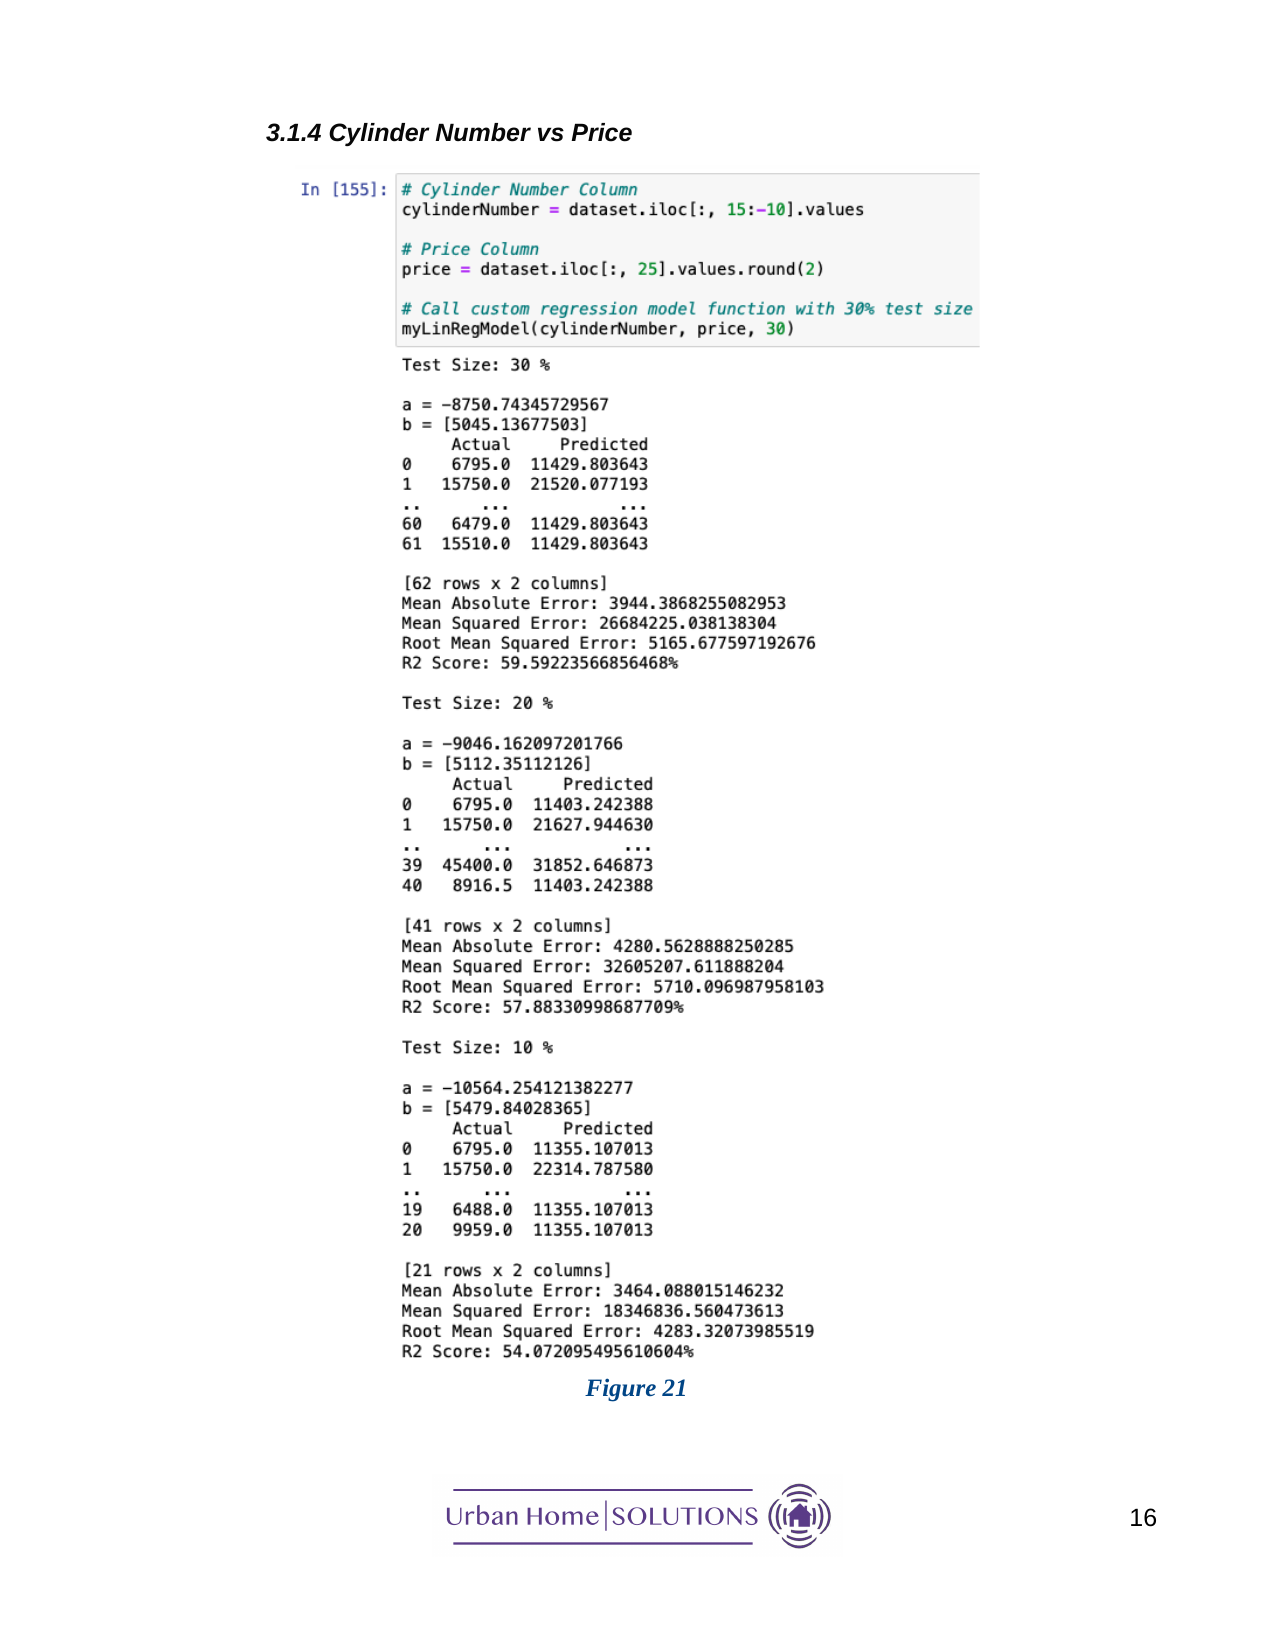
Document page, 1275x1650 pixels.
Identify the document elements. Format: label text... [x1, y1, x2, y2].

picture [432, 1474, 844, 1557]
subtitle 3.1.4 Cylinder Number vs Price [266, 118, 1157, 147]
picture [288, 165, 987, 1374]
text Figure 21 [289, 1374, 986, 1402]
